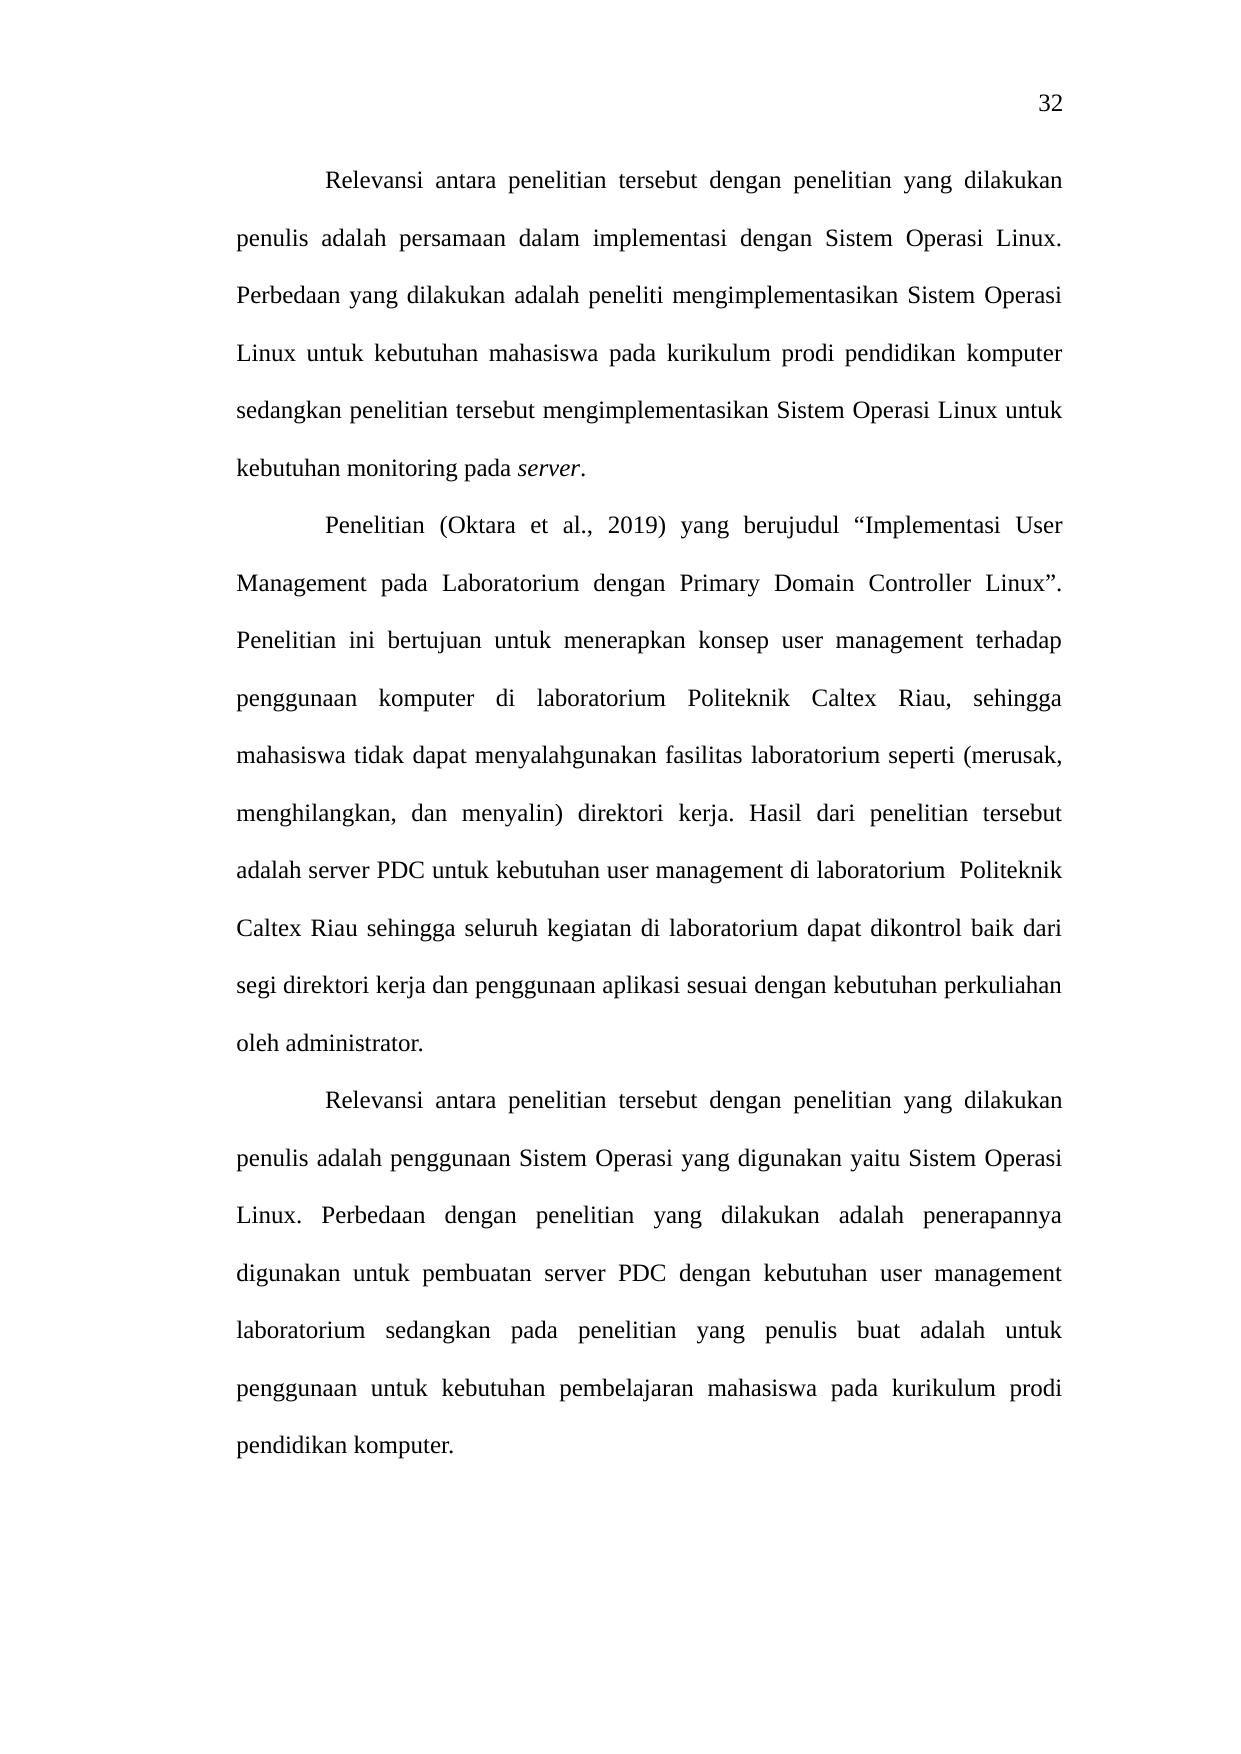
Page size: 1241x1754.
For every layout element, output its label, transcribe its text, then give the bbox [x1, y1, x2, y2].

text Penelitian (Oktara et al., 2019)⁠ yang berujudul “Implementasi User Management pada Laboratorium dengan Primary Domain Controller Linux”. Penelitian ini bertujuan untuk menerapkan konsep user management terhadap penggunaan komputer di laboratorium Politeknik Caltex Riau, sehingga mahasiswa tidak dapat menyalahgunakan fasilitas laboratorium seperti (merusak, menghilangkan, dan menyalin) direktori kerja. Hasil dari penelitian tersebut adalah server PDC untuk kebutuhan user management di laboratorium Politeknik Caltex Riau sehingga seluruh kegiatan di laboratorium dapat dikontrol baik dari segi direktori kerja dan penggunaan aplikasi sesuai dengan kebutuhan perkuliahan oleh administrator. [236, 510, 1063, 1057]
text Relevansi antara penelitian tersebut dengan penelitian yang dilakukan penulis adalah persamaan dalam implementasi dengan Sistem Operasi Linux. Perbedaan yang dilakukan adalah peneliti mengimplementasikan Sistem Operasi Linux untuk kebutuhan mahasiswa pada kurikulum prodi pendidikan komputer sedangkan penelitian tersebut mengimplementasikan Sistem Operasi Linux untuk kebutuhan monitoring pada server. [236, 165, 1063, 482]
text Relevansi antara penelitian tersebut dengan penelitian yang dilakukan penulis adalah penggunaan Sistem Operasi yang digunakan yaitu Sistem Operasi Linux. Perbedaan dengan penelitian yang dilakukan adalah penerapannya digunakan untuk pembuatan server PDC dengan kebutuhan user management laboratorium sedangkan pada penelitian yang penulis buat adalah untuk penggunaan untuk kebutuhan pembelajaran mahasiswa pada kurikulum prodi pendidikan komputer. [236, 1085, 1063, 1459]
